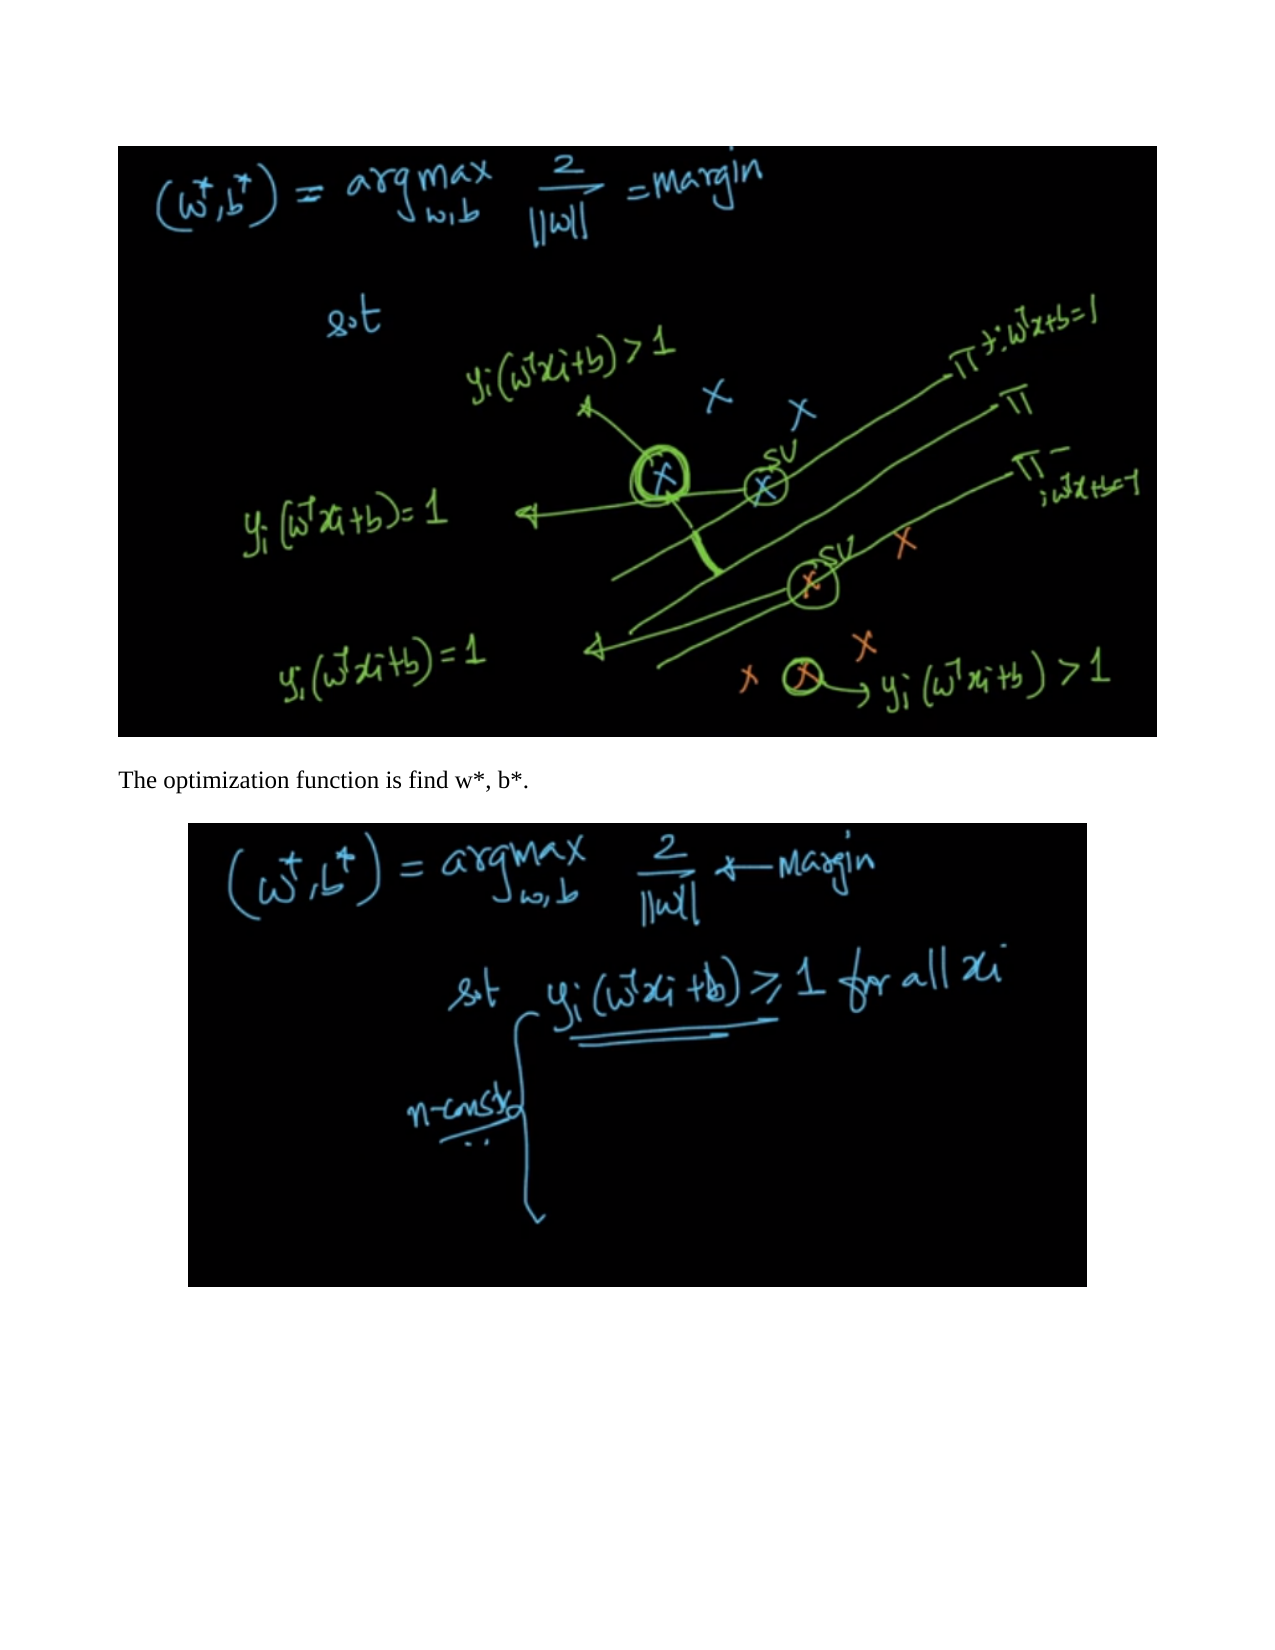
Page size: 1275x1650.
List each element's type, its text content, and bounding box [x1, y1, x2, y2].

text The optimization function is find w*, b*. [118, 766, 1157, 794]
picture [188, 823, 1087, 1287]
picture [118, 146, 1157, 737]
